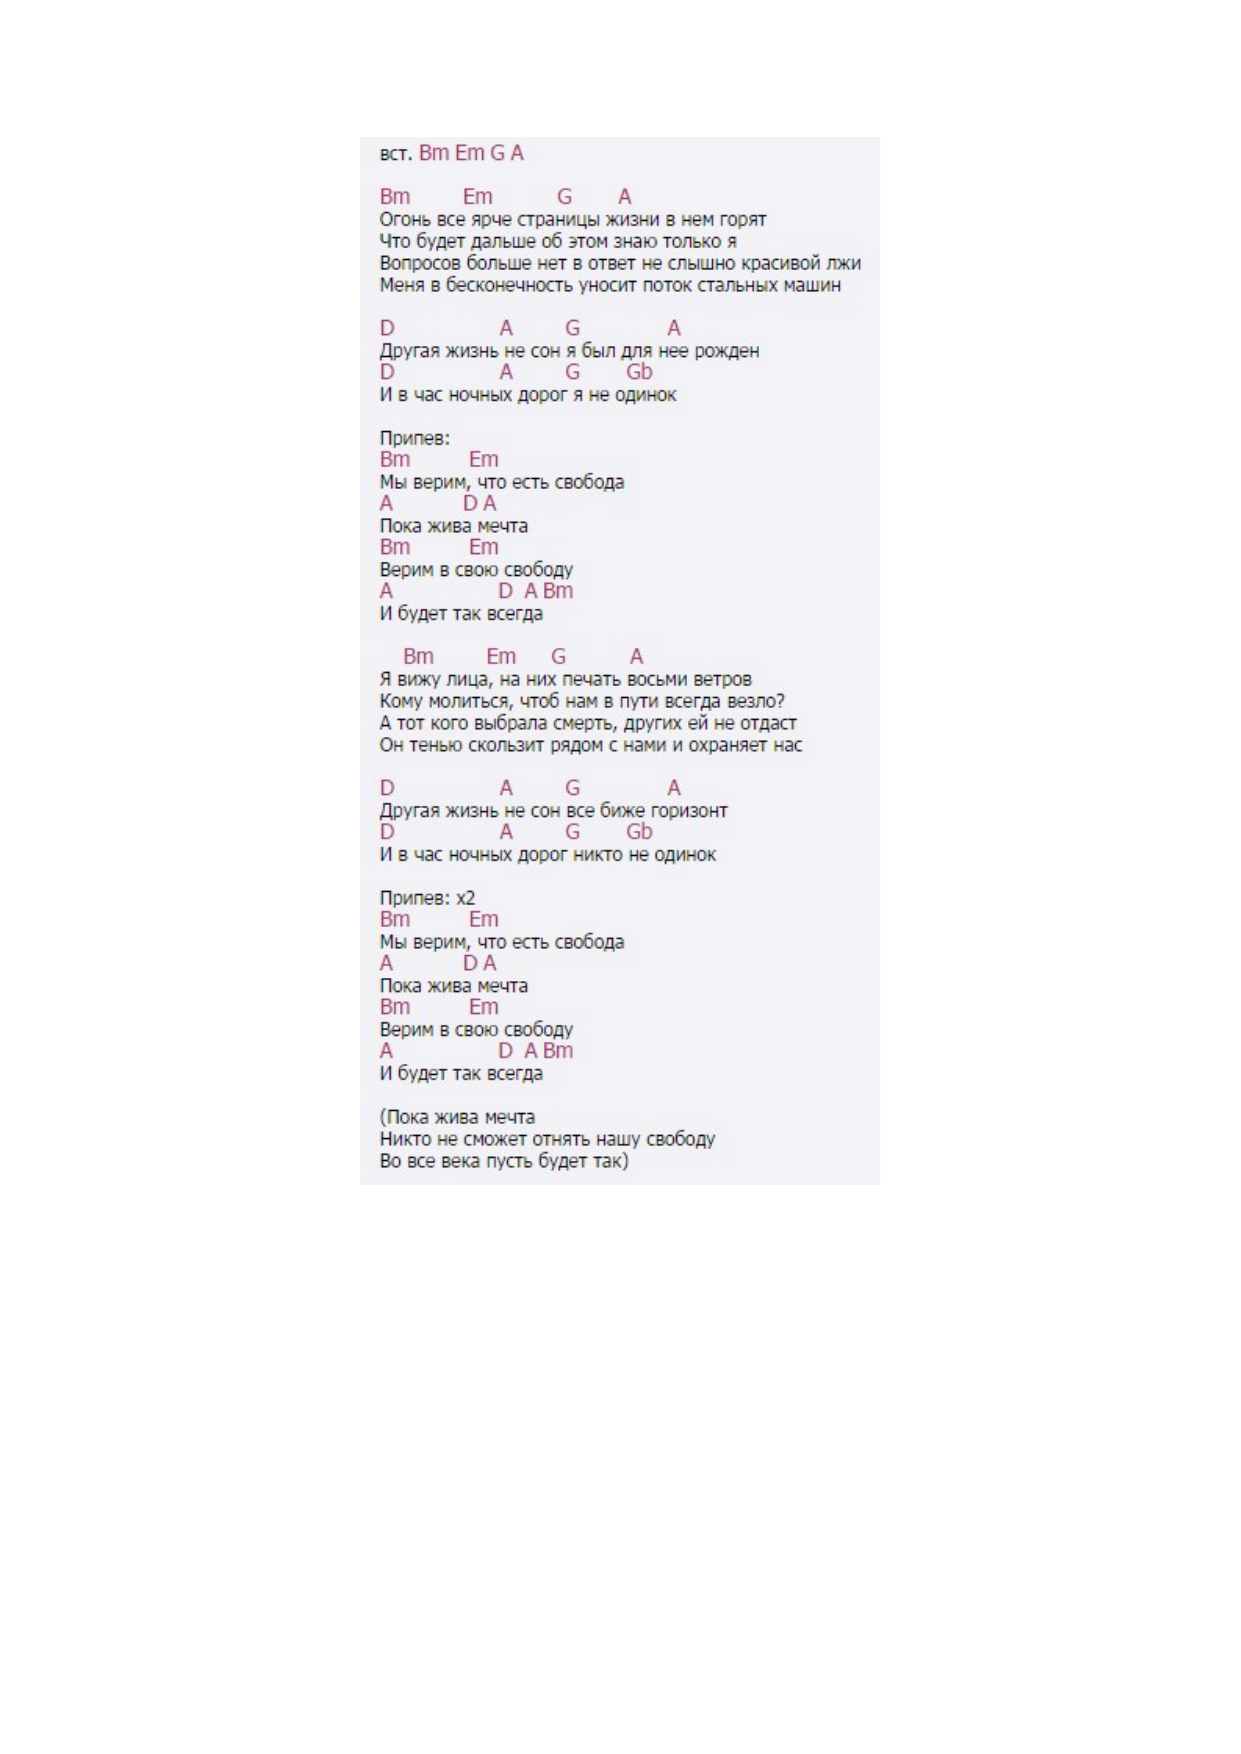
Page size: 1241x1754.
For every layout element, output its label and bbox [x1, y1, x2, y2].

picture [360, 137, 881, 1185]
